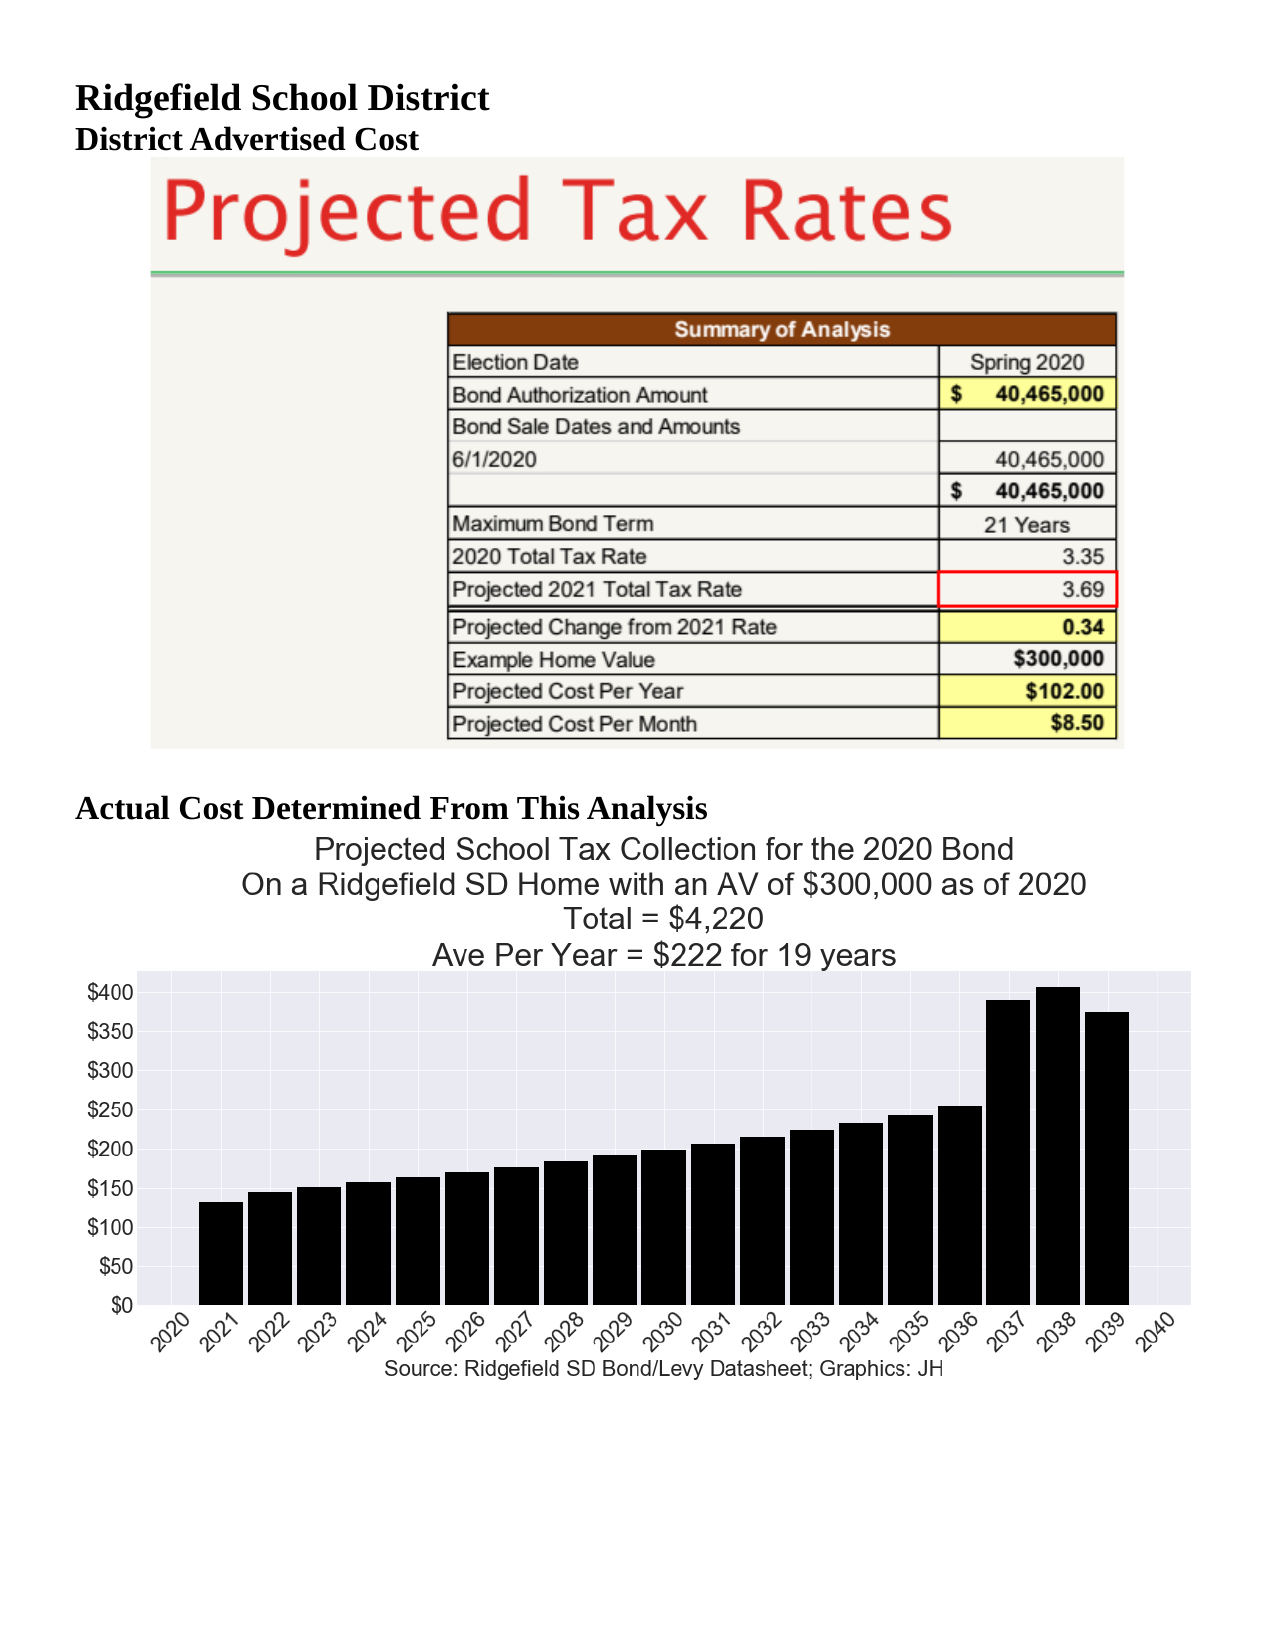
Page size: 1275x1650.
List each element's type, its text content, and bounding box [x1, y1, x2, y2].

picture [75, 827, 1200, 1390]
subtitle Ridgefield School District [75, 75, 1200, 119]
subtitle Actual Cost Determined From This Analysis [75, 788, 1200, 827]
picture [150, 157, 1125, 749]
subtitle District Advertised Cost [75, 119, 1200, 157]
